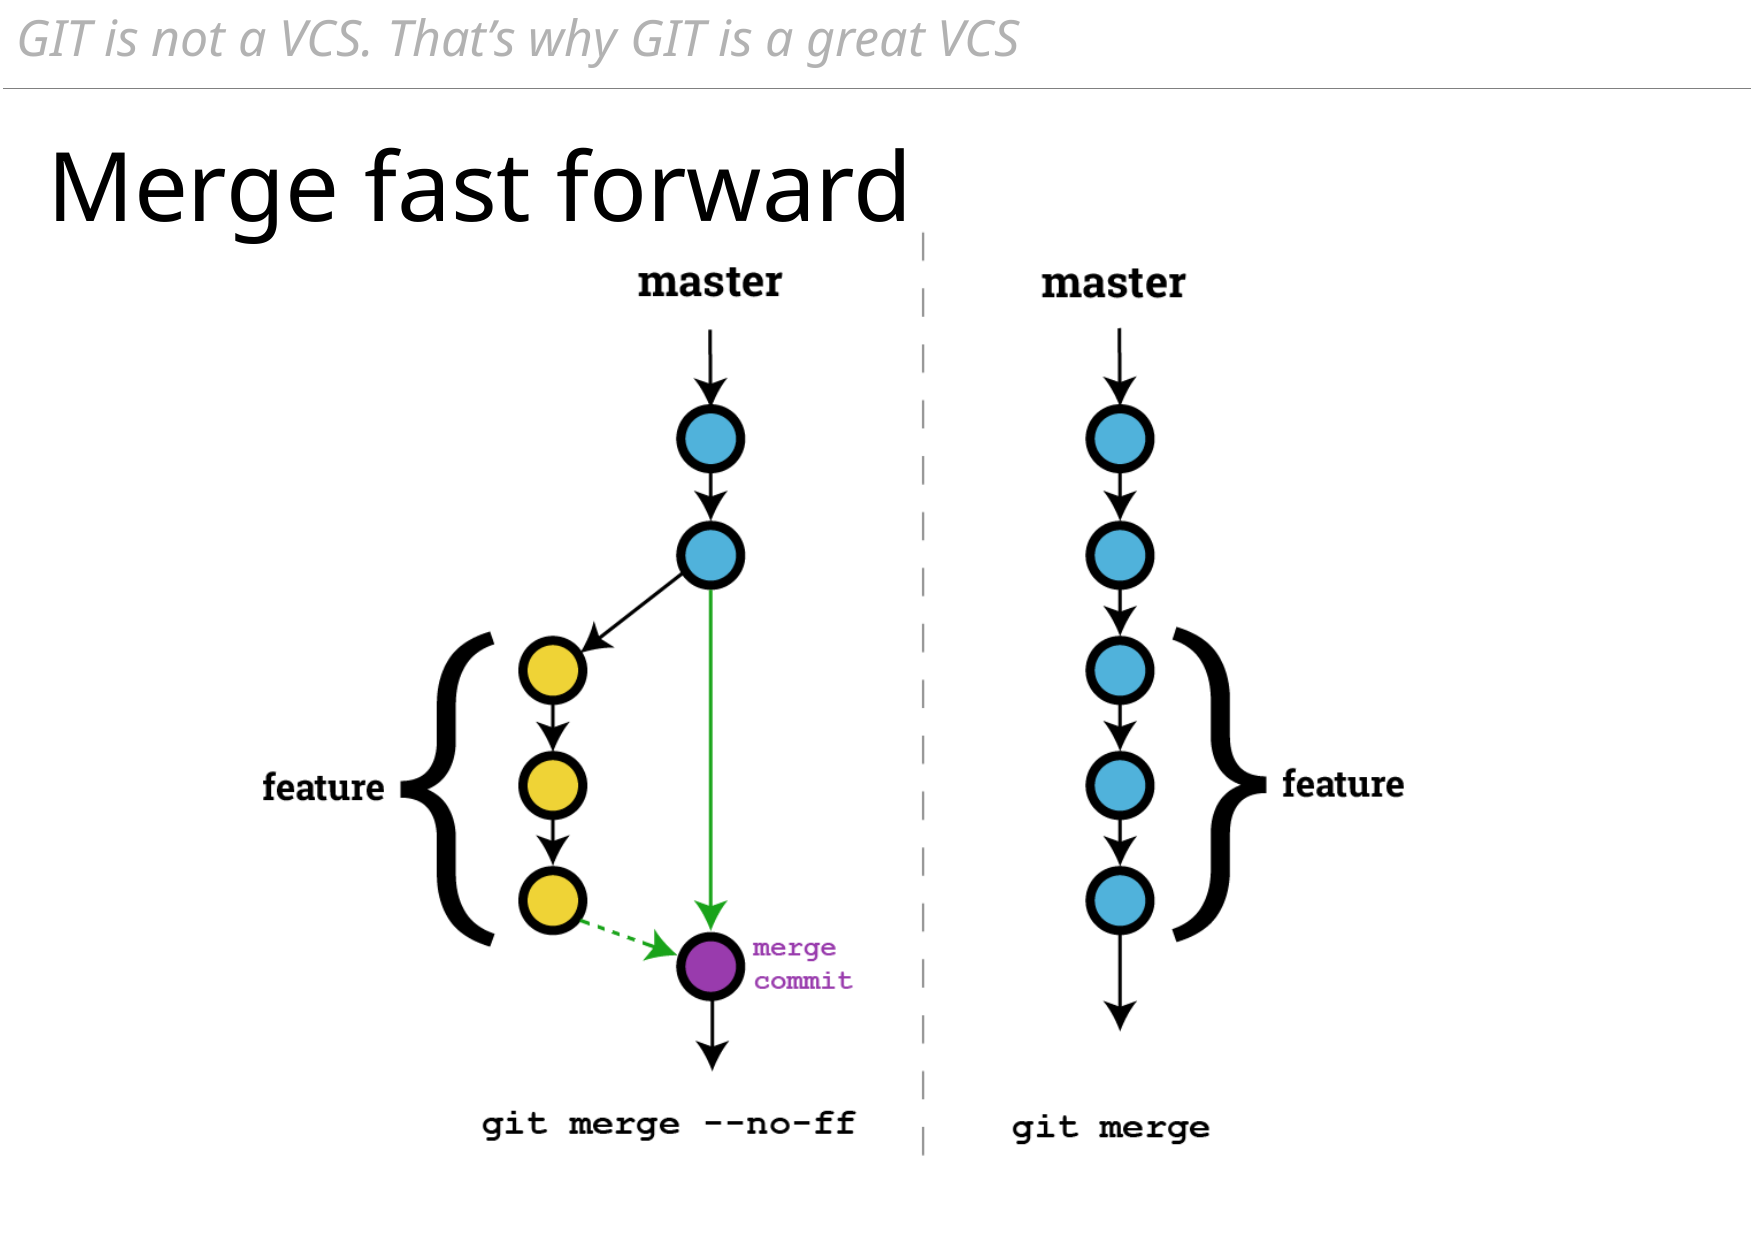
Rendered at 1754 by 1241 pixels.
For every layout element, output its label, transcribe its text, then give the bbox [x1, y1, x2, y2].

picture [254, 214, 269, 237]
text Merge fast forward [3, 118, 1751, 249]
picture [254, 212, 1413, 1173]
